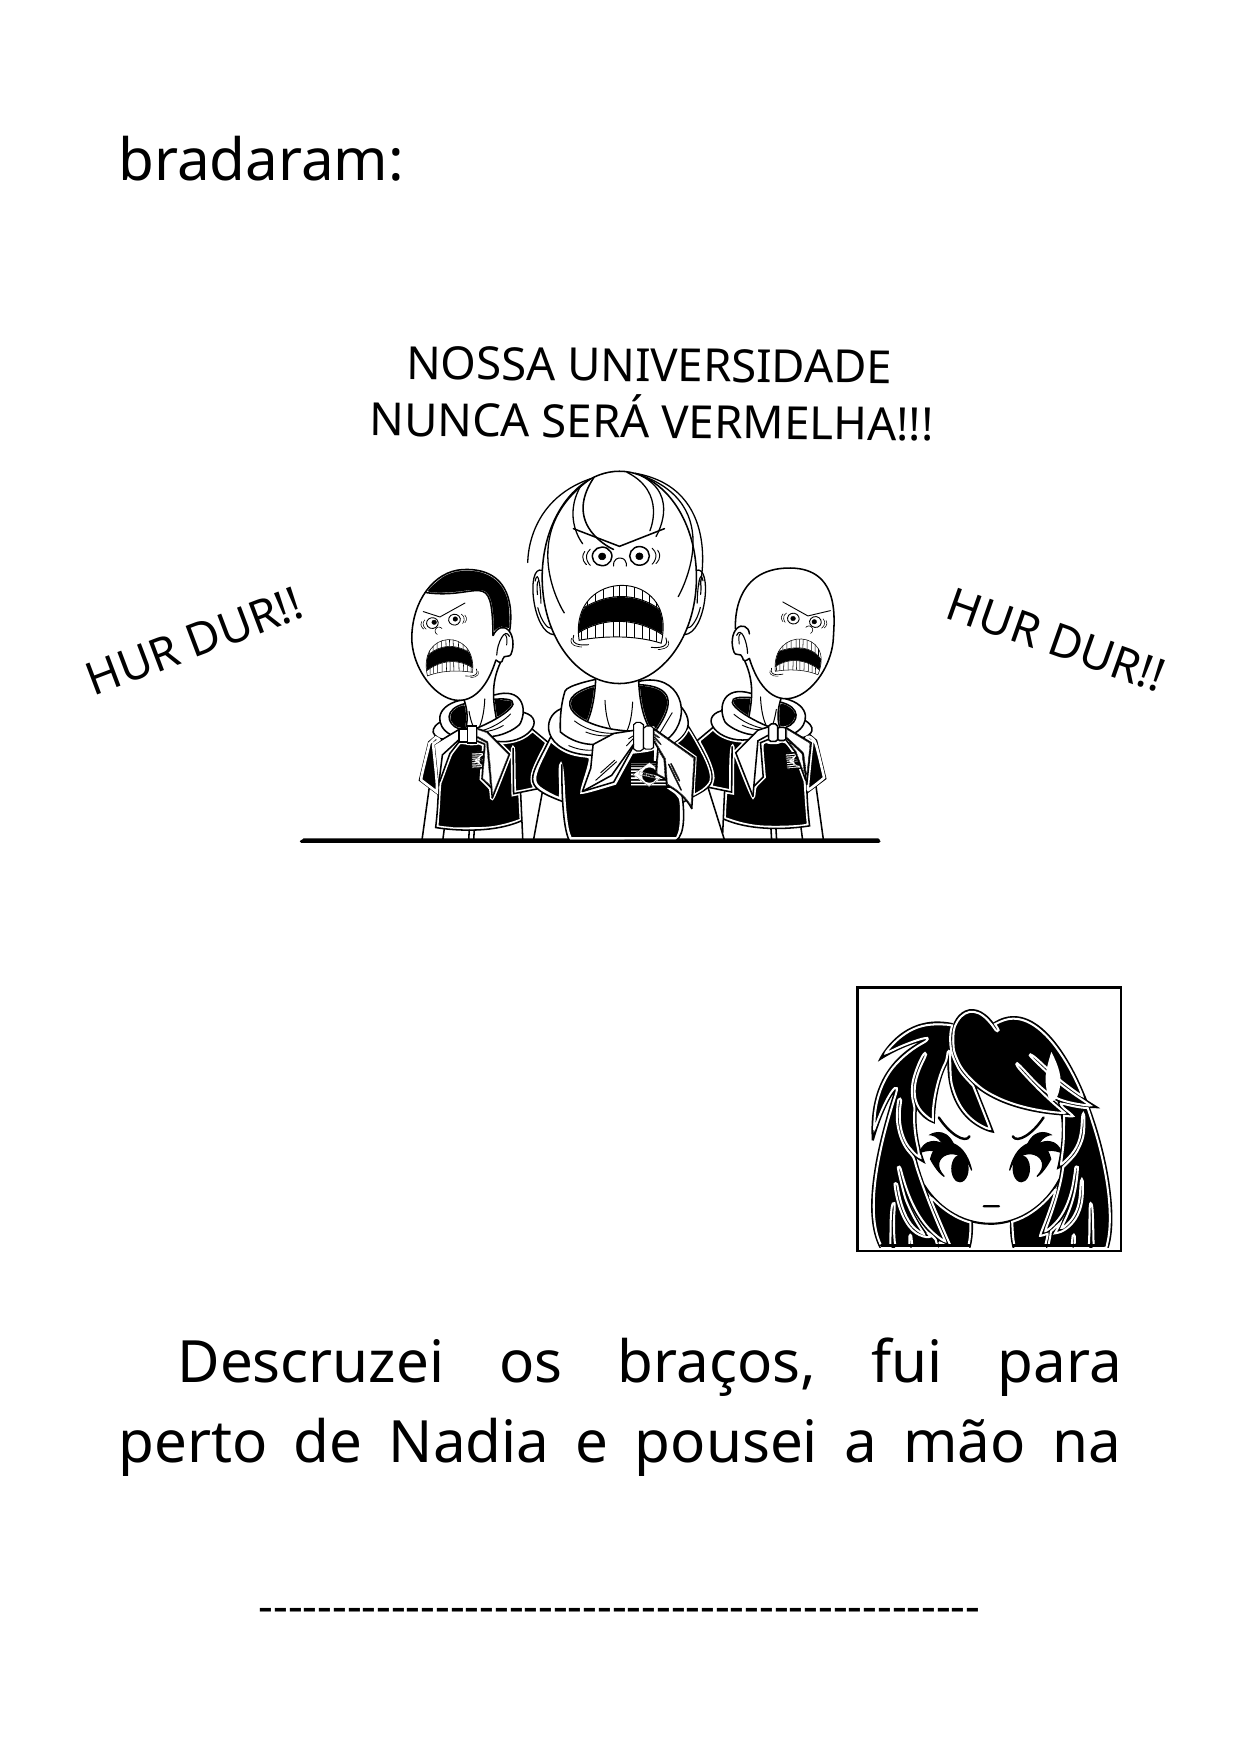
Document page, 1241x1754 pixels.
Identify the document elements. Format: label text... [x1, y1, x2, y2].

text Descruzei os braços, fui para perto de Nadia e pousei a mão na [118, 1320, 1122, 1479]
text bradaram: [118, 118, 1122, 198]
